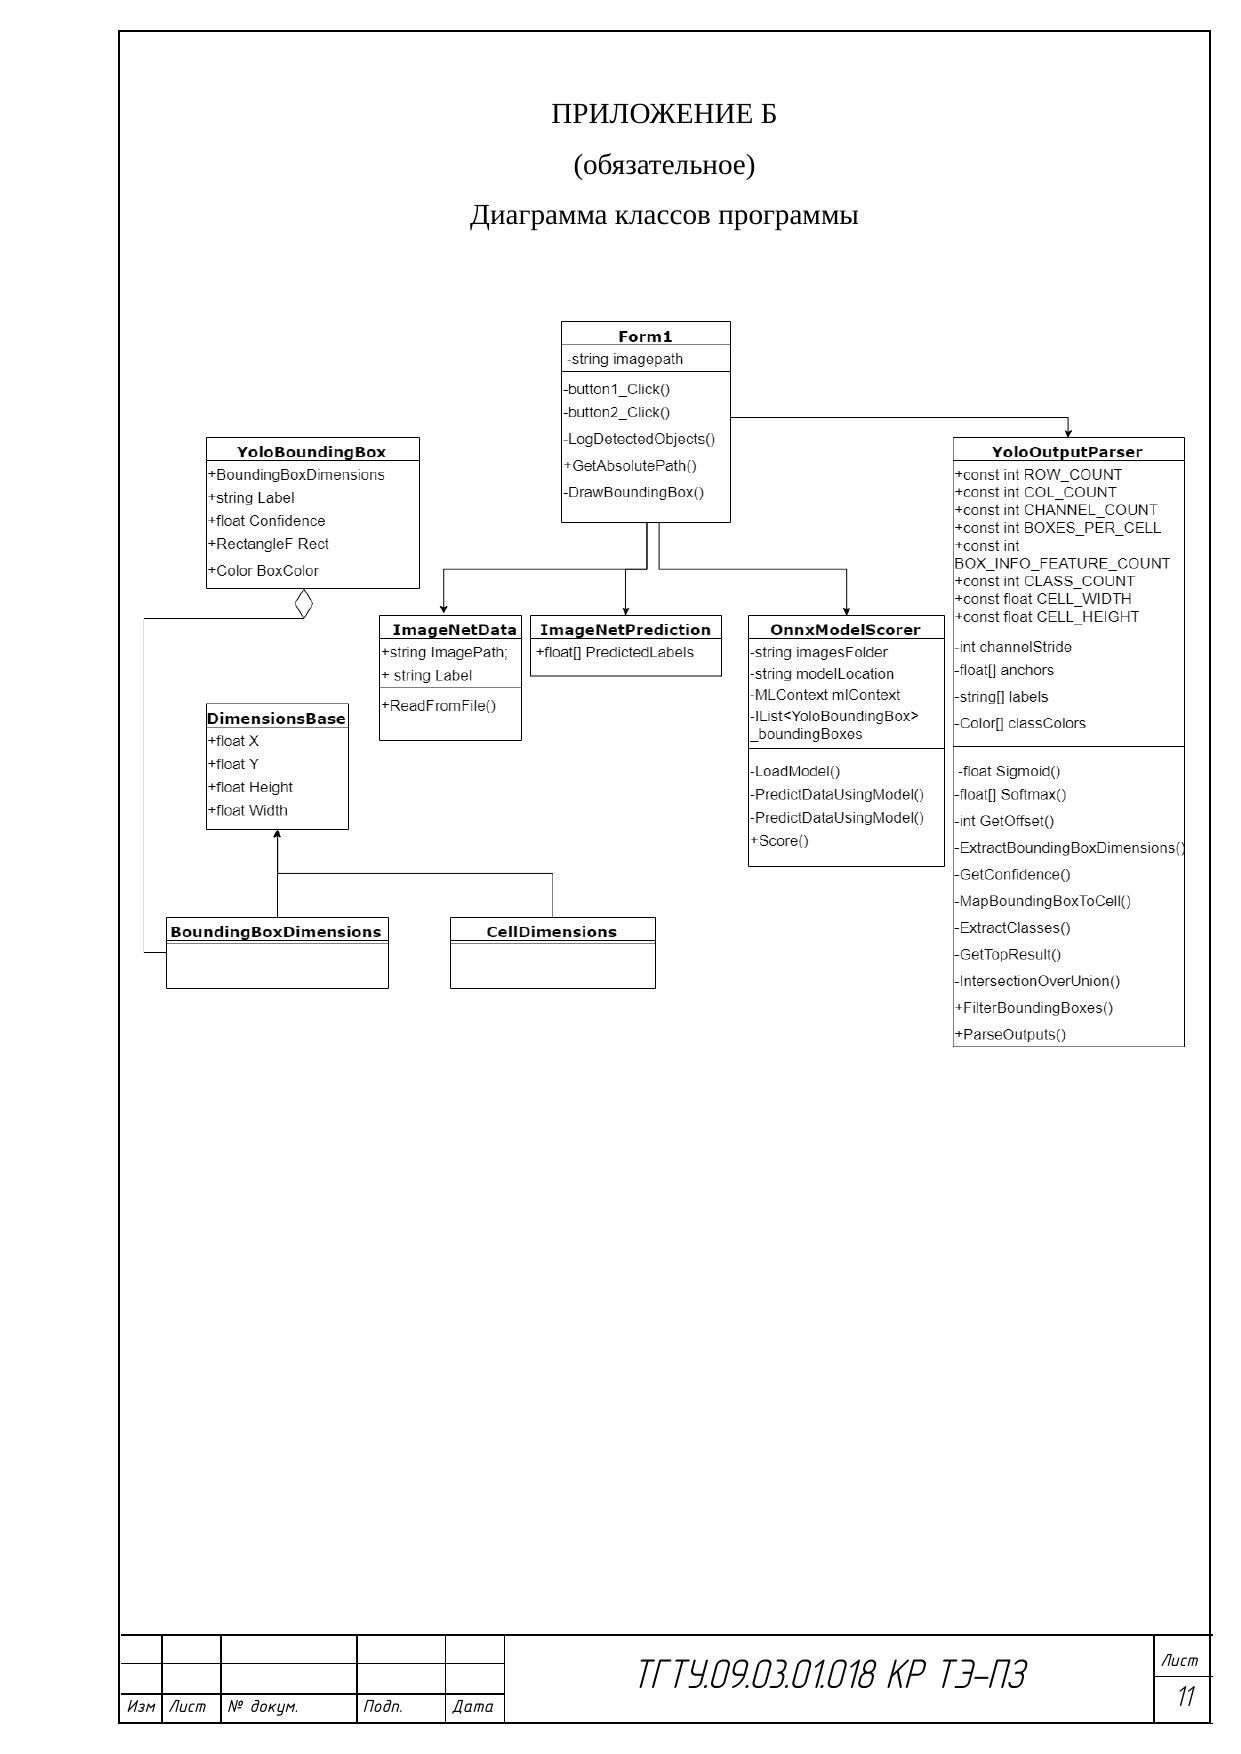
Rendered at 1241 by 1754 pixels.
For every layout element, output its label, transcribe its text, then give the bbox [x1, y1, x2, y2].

subtitle ПРИЛОЖЕНИЕ Б (обязательное) Диаграмма классов программы [150, 96, 1179, 231]
picture [143, 321, 1185, 1047]
